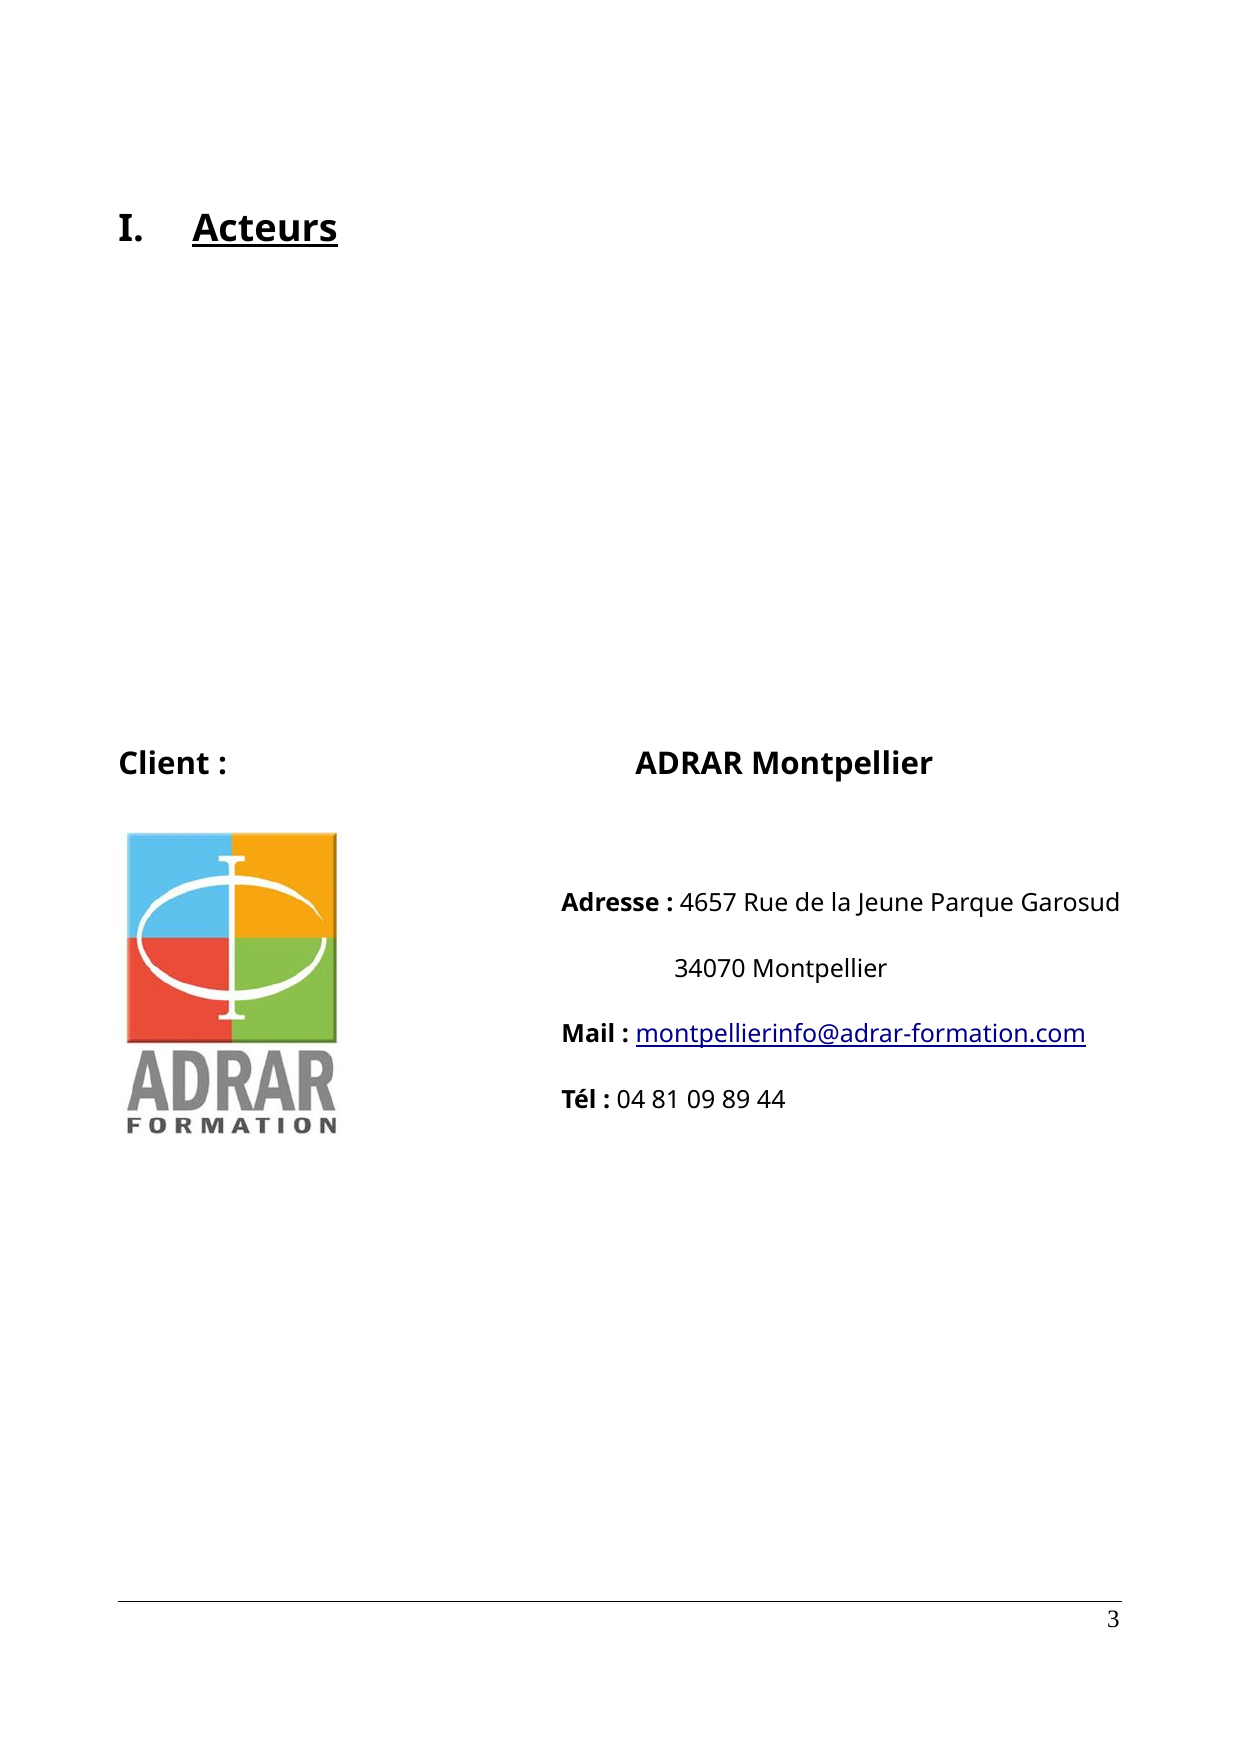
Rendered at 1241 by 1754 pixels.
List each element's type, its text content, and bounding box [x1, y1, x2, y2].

text Mail : montpellierinfo@adrar-formation.com [351, 1016, 1122, 1050]
text 34070 Montpellier [351, 951, 1122, 984]
text Tél : 04 81 09 89 44 [351, 1082, 1122, 1116]
text Adresse : 4657 Rue de la Jeune Parque Garosud [351, 885, 1122, 919]
subtitle Acteurs [118, 201, 1122, 252]
text Client : ADRAR Montpellier [118, 741, 1122, 783]
picture [115, 832, 351, 1135]
